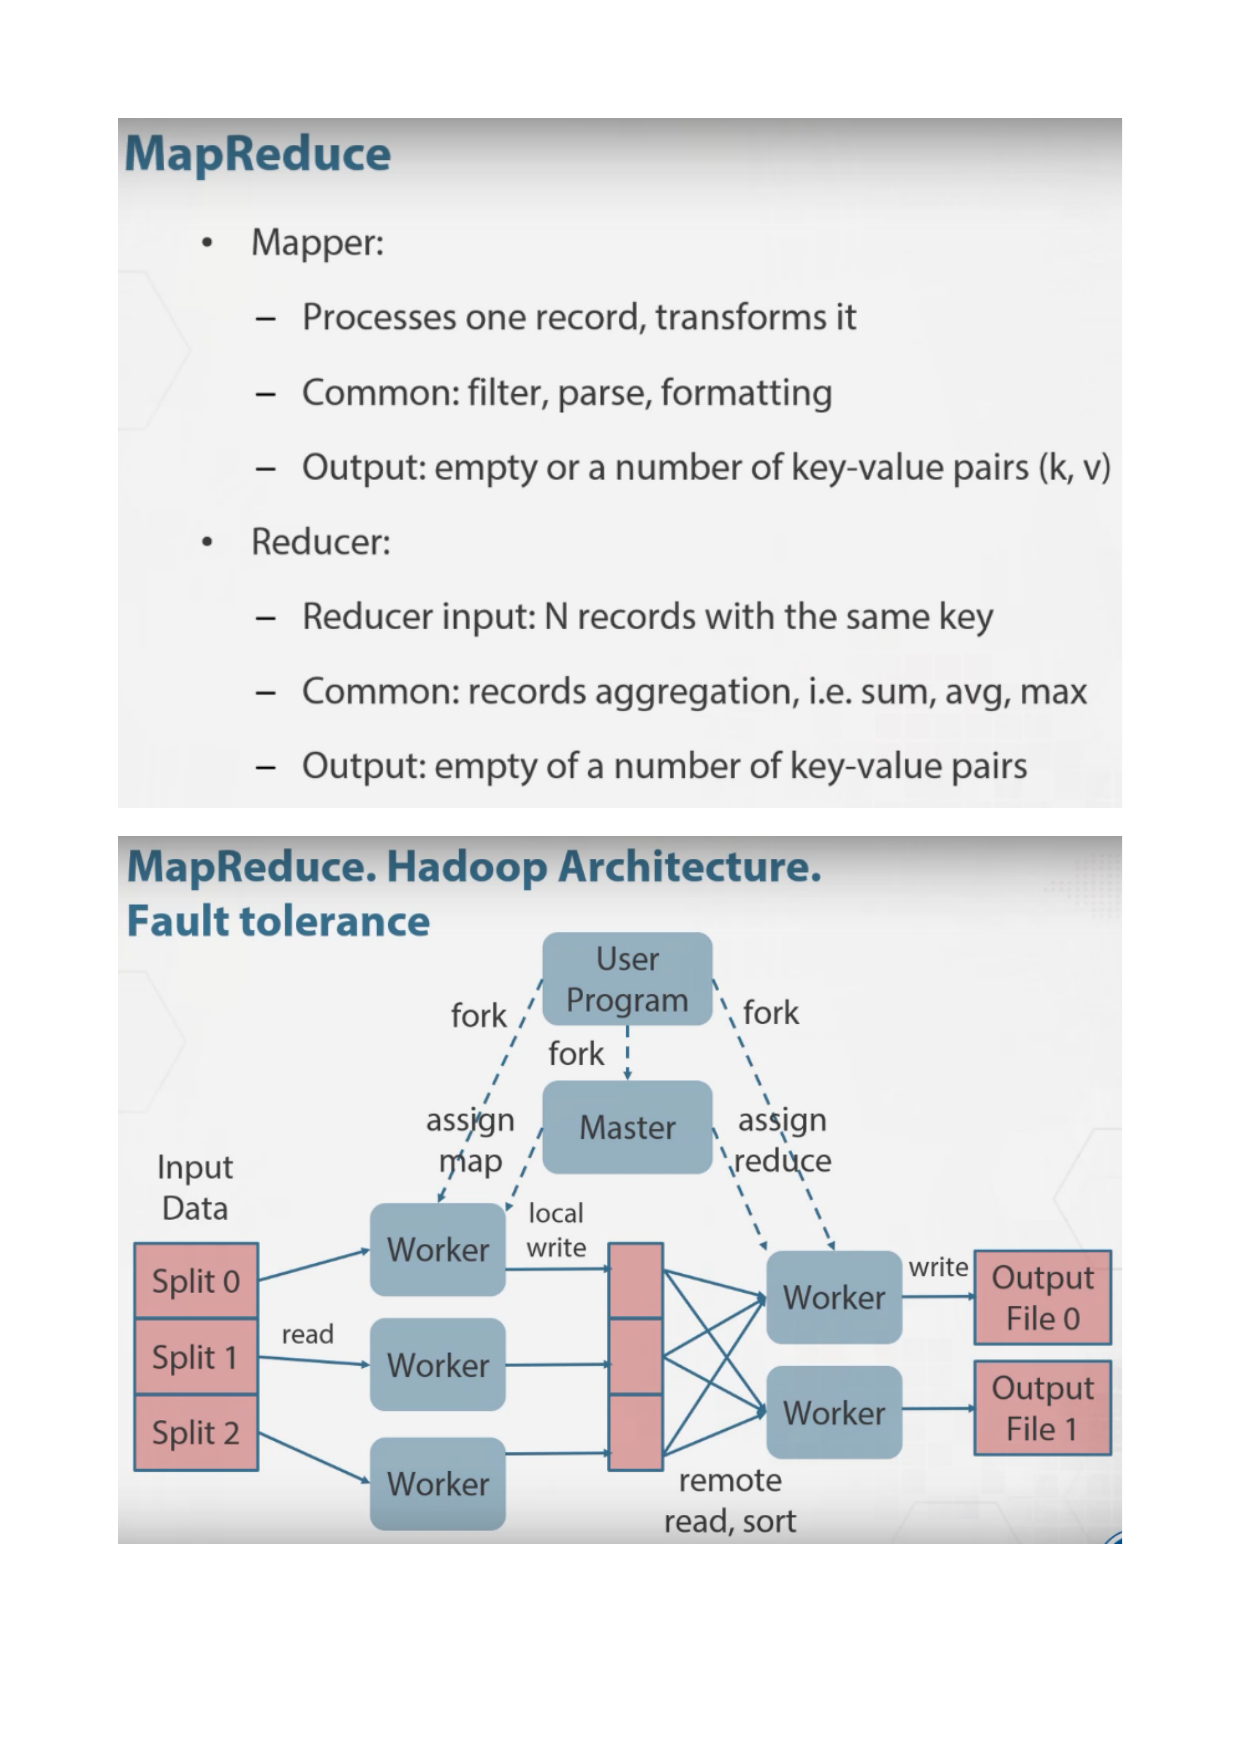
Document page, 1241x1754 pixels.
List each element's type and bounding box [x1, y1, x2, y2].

picture [118, 836, 1123, 1544]
picture [118, 118, 1123, 808]
